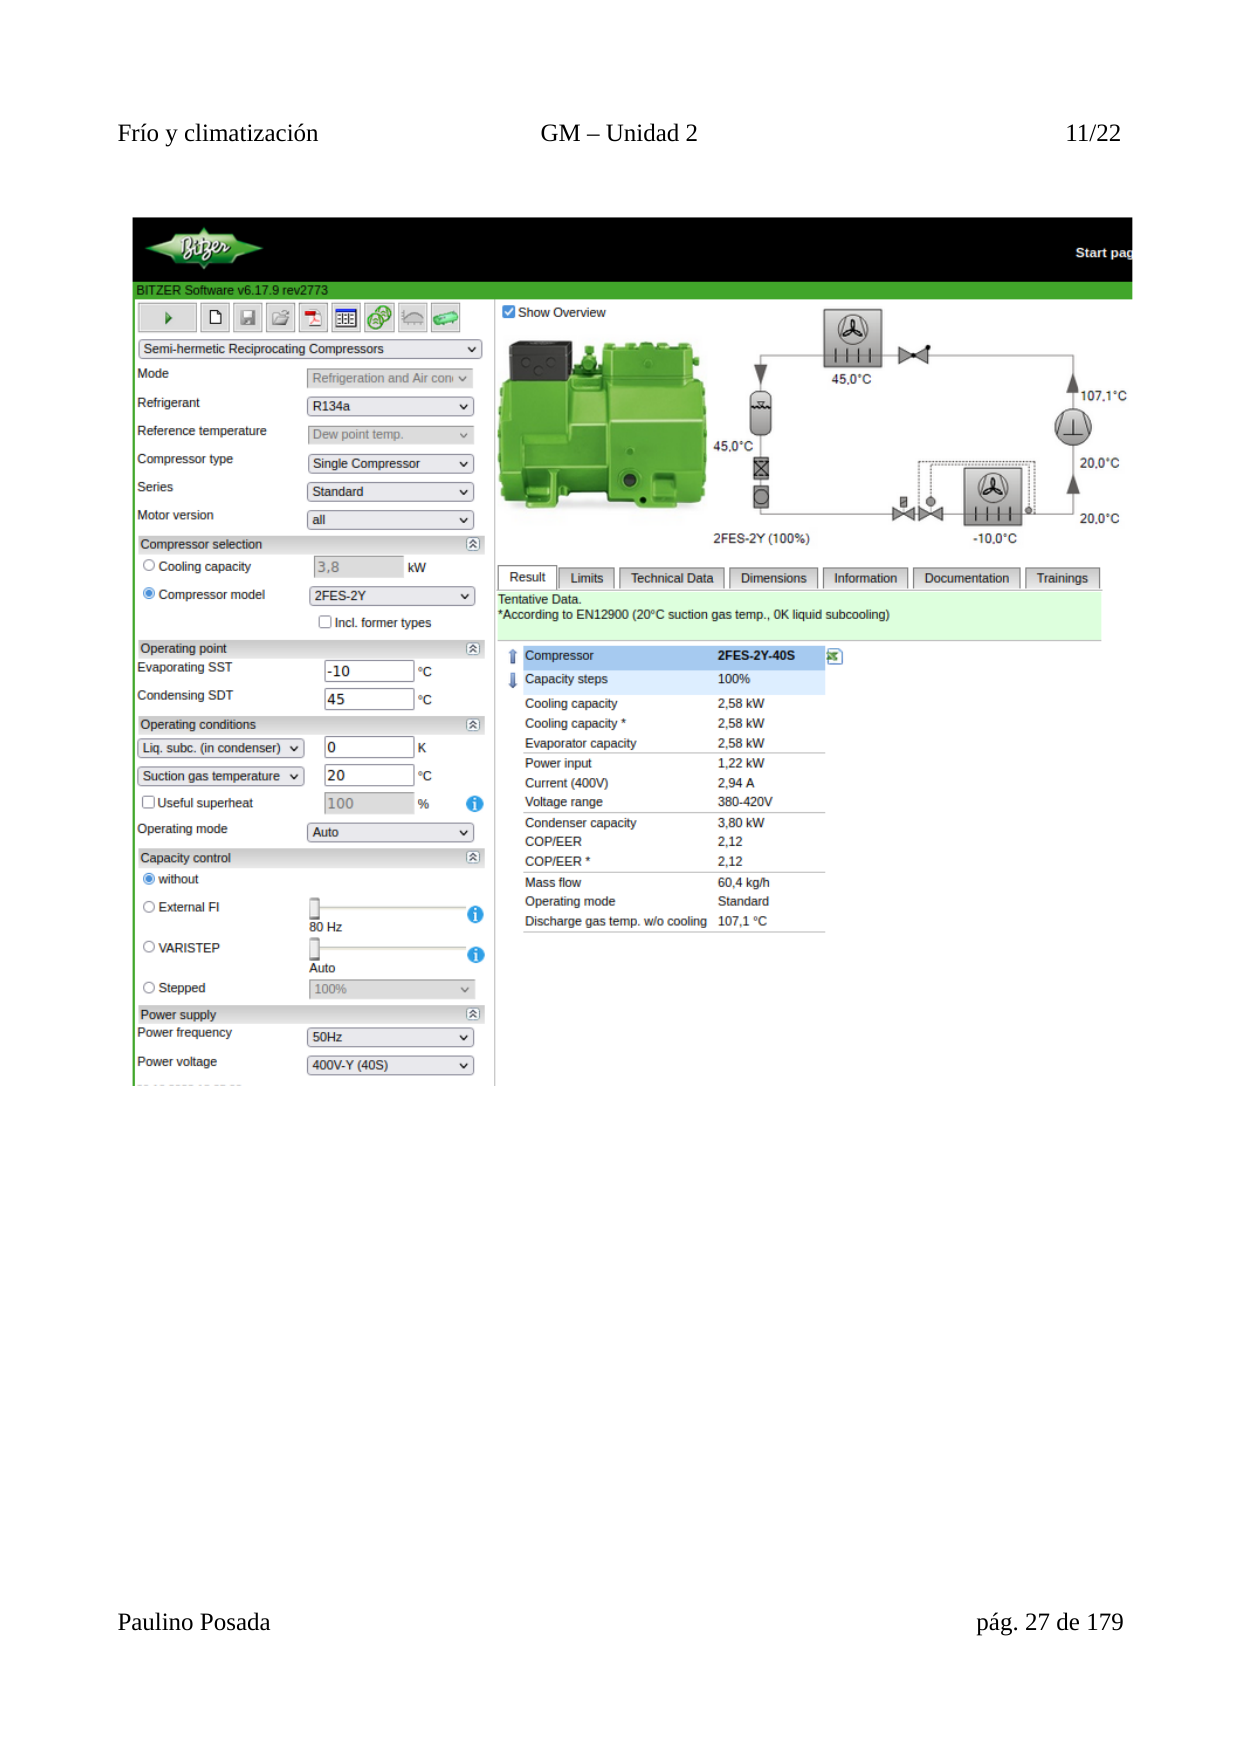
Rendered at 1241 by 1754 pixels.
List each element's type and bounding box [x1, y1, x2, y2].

picture [128, 214, 1133, 1086]
